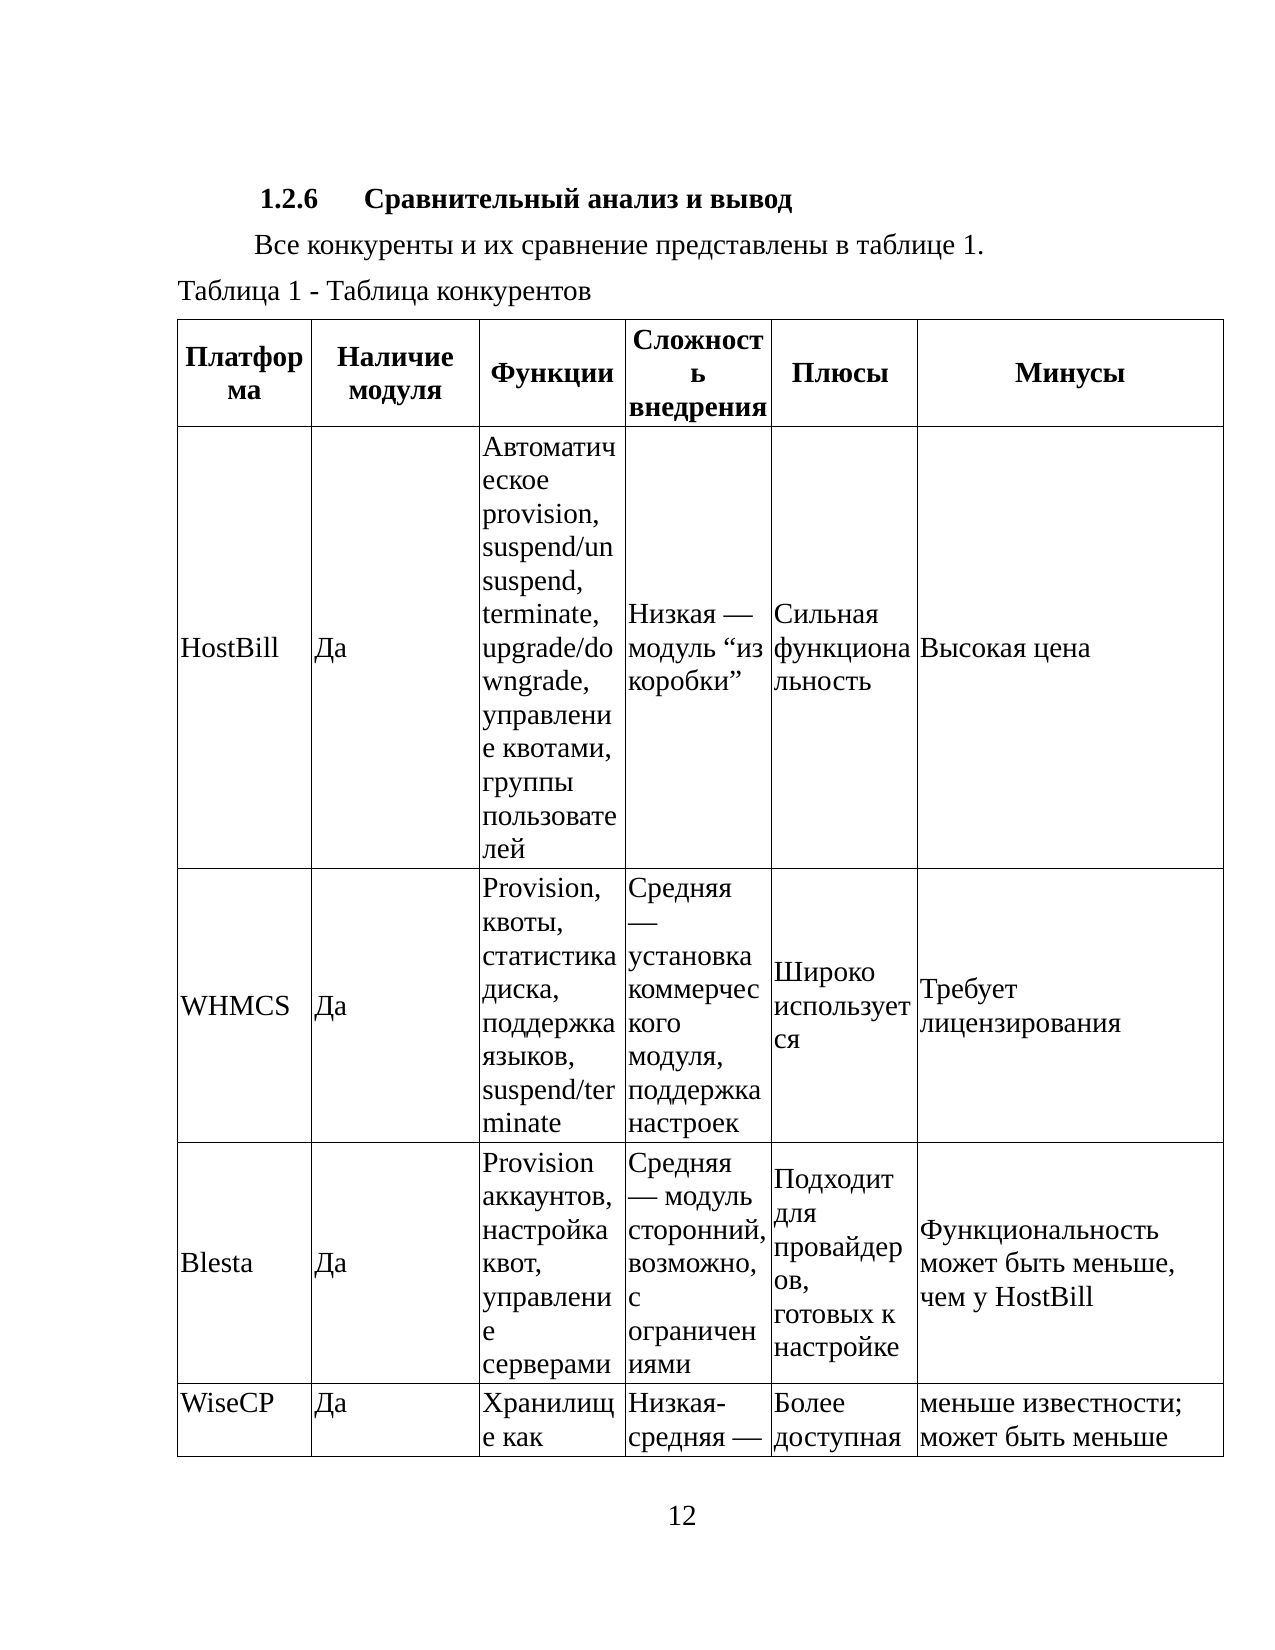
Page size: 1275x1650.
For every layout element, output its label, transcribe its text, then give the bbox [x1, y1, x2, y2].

table_cell Низкая — модуль “из коробки” [626, 427, 771, 868]
table_cell Широко используется [772, 869, 917, 1142]
table_cell Средняя — установка коммерческого модуля, поддержка настроек [626, 869, 771, 1142]
table_header Сложность внедрения [626, 320, 771, 426]
table_cell Более доступная [772, 1384, 917, 1456]
table_header Наличие модуля [312, 320, 479, 426]
table_cell Средняя — модуль сторонний, возможно, с ограничениями [626, 1143, 771, 1383]
table_cell Provision аккаунтов, настройка квот, управление серверами [480, 1143, 625, 1383]
table_cell Функциональность может быть меньше, чем у HostBill [918, 1143, 1223, 1383]
table_cell Да [312, 427, 479, 868]
subtitle Сравнительный анализ и вывод [252, 181, 1186, 215]
table_cell меньше известности; может быть меньше [918, 1384, 1223, 1456]
table_cell Да [312, 869, 479, 1142]
table_cell Подходит для провайдеров, готовых к настройке [772, 1143, 917, 1383]
table_cell Высокая цена [918, 427, 1223, 868]
table_cell HostBill [178, 427, 311, 868]
table_cell Хранилище как [480, 1384, 625, 1456]
table_cell Blesta [178, 1143, 311, 1383]
table_cell Provision, квоты, статистика диска, поддержка языков, suspend/terminate [480, 869, 625, 1142]
table_cell Да [312, 1384, 479, 1456]
table_header Плюсы [772, 320, 917, 426]
table_cell Сильная функциональность [772, 427, 917, 868]
table_cell Низкая-средняя — [626, 1384, 771, 1456]
table_cell WiseCP [178, 1384, 311, 1456]
text Таблица 1 - Таблица конкурентов [177, 273, 1186, 307]
table_header Функции [480, 320, 625, 426]
text Все конкуренты и их сравнение представлены в таблице 1. [177, 227, 1186, 261]
table_cell WHMCS [178, 869, 311, 1142]
table_header Платформа [178, 320, 311, 426]
table_cell Автоматическое provision, suspend/unsuspend, terminate, upgrade/downgrade, управление квотами, группы пользователей [480, 427, 625, 868]
table_cell Да [312, 1143, 479, 1383]
table_header Минусы [918, 320, 1223, 426]
table_cell Требует лицензирования [918, 869, 1223, 1142]
